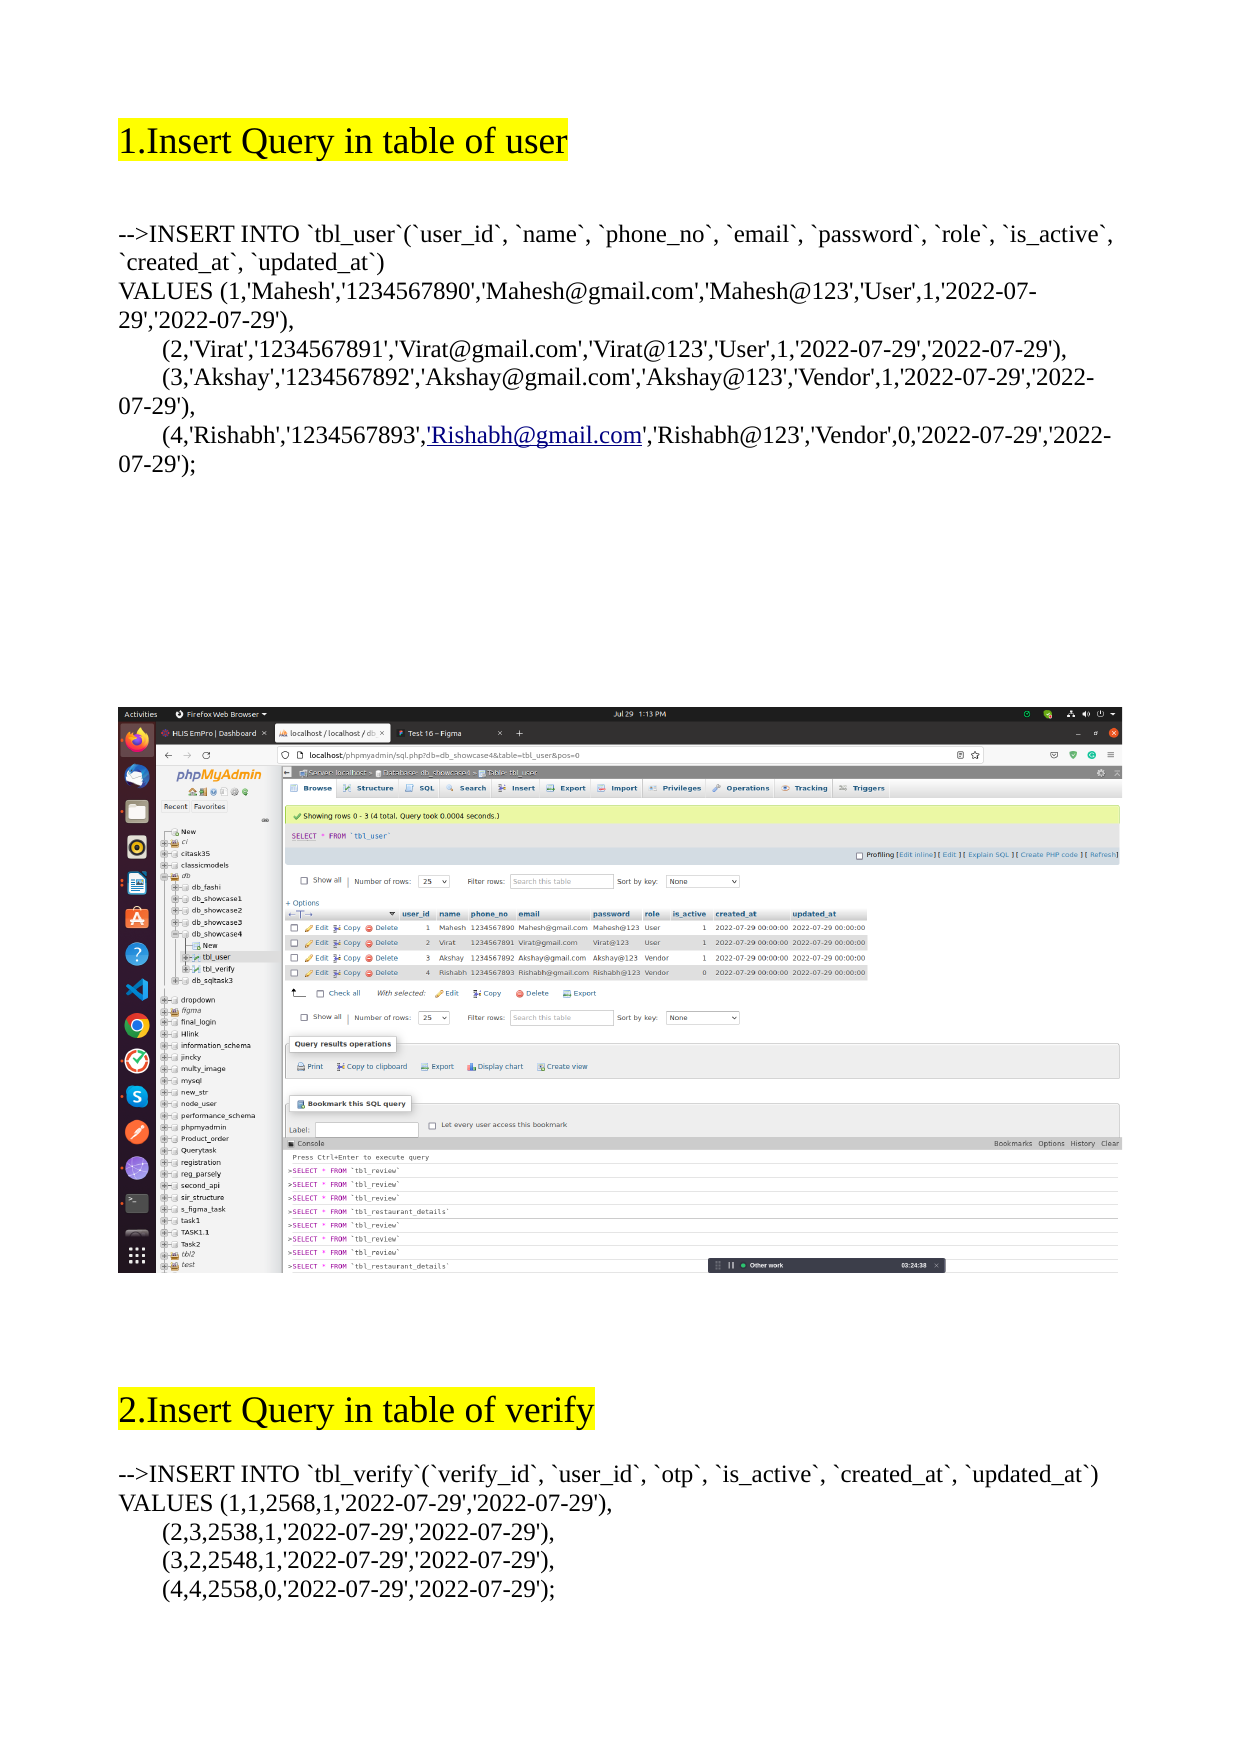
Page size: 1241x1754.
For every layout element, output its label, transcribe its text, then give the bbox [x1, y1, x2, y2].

text -->INSERT INTO `tbl_user`(`user_id`, `name`, `phone_no`, `email`, `password`, `role`, `is_active`, `created_at`, `updated_at`) [118, 219, 1122, 276]
text (3,'Akshay','1234567892','Akshay@gmail.com','Akshay@123','Vendor',1,'2022-07-29','2022-07-29'), [118, 362, 1122, 420]
text VALUES (1,1,2568,1,'2022-07-29','2022-07-29'), [118, 1488, 1122, 1517]
text (4,'Rishabh','1234567893','Rishabh@gmail.com','Rishabh@123','Vendor',0,'2022-07-29','2022-07-29'); [118, 420, 1122, 477]
text (2,3,2538,1,'2022-07-29','2022-07-29'), [118, 1517, 1122, 1545]
text 1.Insert Query in table of user [118, 118, 1122, 161]
text 2.Insert Query in table of verify [118, 1387, 1122, 1430]
picture [118, 707, 1123, 1273]
text (4,4,2558,0,'2022-07-29','2022-07-29'); [118, 1574, 1122, 1603]
text (3,2,2548,1,'2022-07-29','2022-07-29'), [118, 1545, 1122, 1574]
text -->INSERT INTO `tbl_verify`(`verify_id`, `user_id`, `otp`, `is_active`, `created_at`, `updated_at`) [118, 1459, 1122, 1488]
text (2,'Virat','1234567891','Virat@gmail.com','Virat@123','User',1,'2022-07-29','2022-07-29'), [118, 334, 1122, 362]
text VALUES (1,'Mahesh','1234567890','Mahesh@gmail.com','Mahesh@123','User',1,'2022-07-29','2022-07-29'), [118, 276, 1122, 334]
